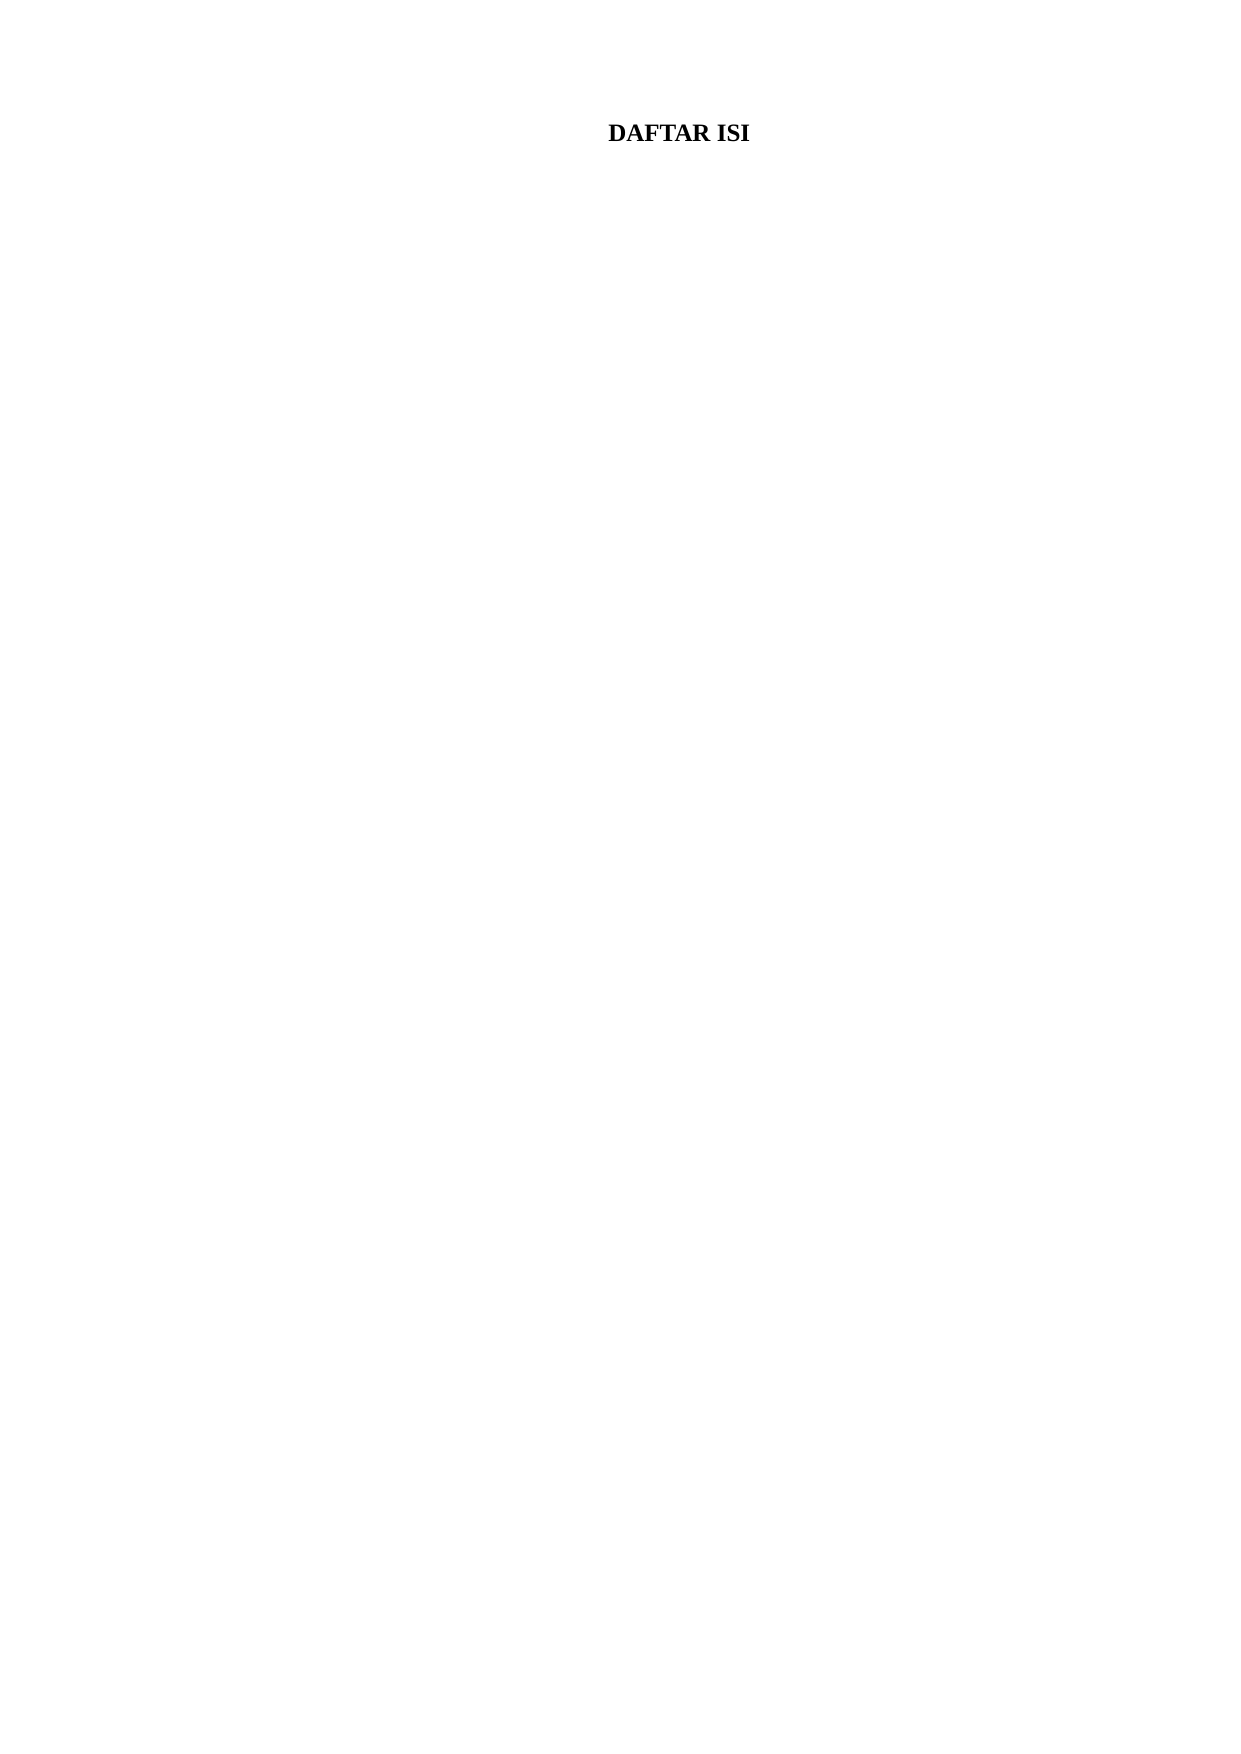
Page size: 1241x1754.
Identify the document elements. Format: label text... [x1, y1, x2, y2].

text DAFTAR ISI [236, 118, 1122, 147]
